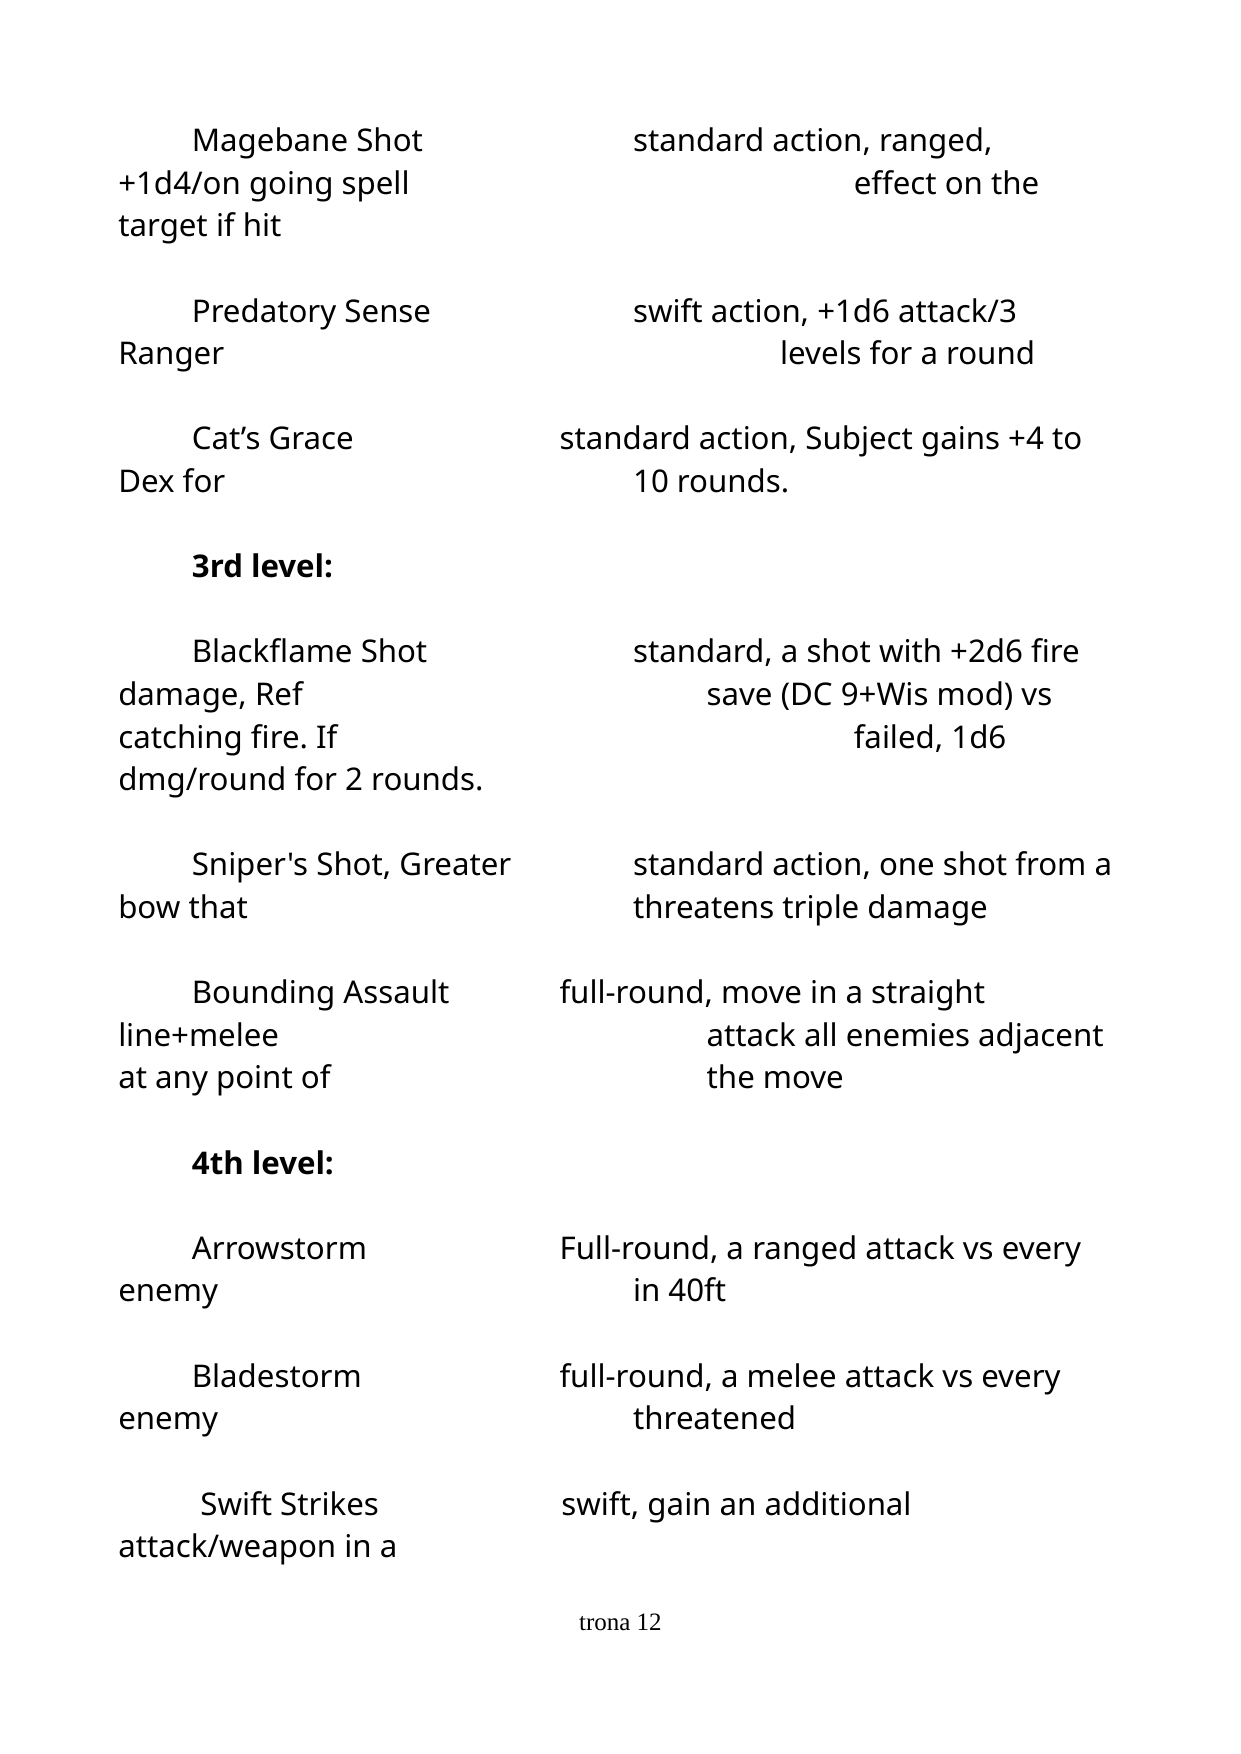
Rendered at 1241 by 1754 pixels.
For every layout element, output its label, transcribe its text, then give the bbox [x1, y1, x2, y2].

text Predatory Sense swift action, +1d6 attack/3 Ranger levels for a round [118, 288, 1122, 374]
text Cat’s Grace standard action, Subject gains +4 to Dex for 10 rounds. [118, 416, 1122, 502]
text 4th level: [118, 1141, 1122, 1183]
text Bounding Assault full-round, move in a straight line+melee attack all enemies adjacent at any point of the move [118, 970, 1122, 1098]
text Arrowstorm Full-round, a ranged attack vs every enemy in 40ft [118, 1226, 1122, 1311]
text Swift Strikes swift, gain an additional attack/weapon in a [118, 1481, 1122, 1567]
text Blackflame Shot standard, a shot with +2d6 fire damage, Ref save (DC 9+Wis mod) vs catching fire. If failed, 1d6 dmg/round for 2 rounds. [118, 629, 1122, 800]
text Bladestorm full-round, a melee attack vs every enemy threatened [118, 1354, 1122, 1439]
text 3rd level: [118, 544, 1122, 587]
text Magebane Shot standard action, ranged, +1d4/on going spell effect on the target if hit [118, 118, 1122, 246]
text Sniper's Shot, Greater standard action, one shot from a bow that threatens triple damage [118, 842, 1122, 928]
